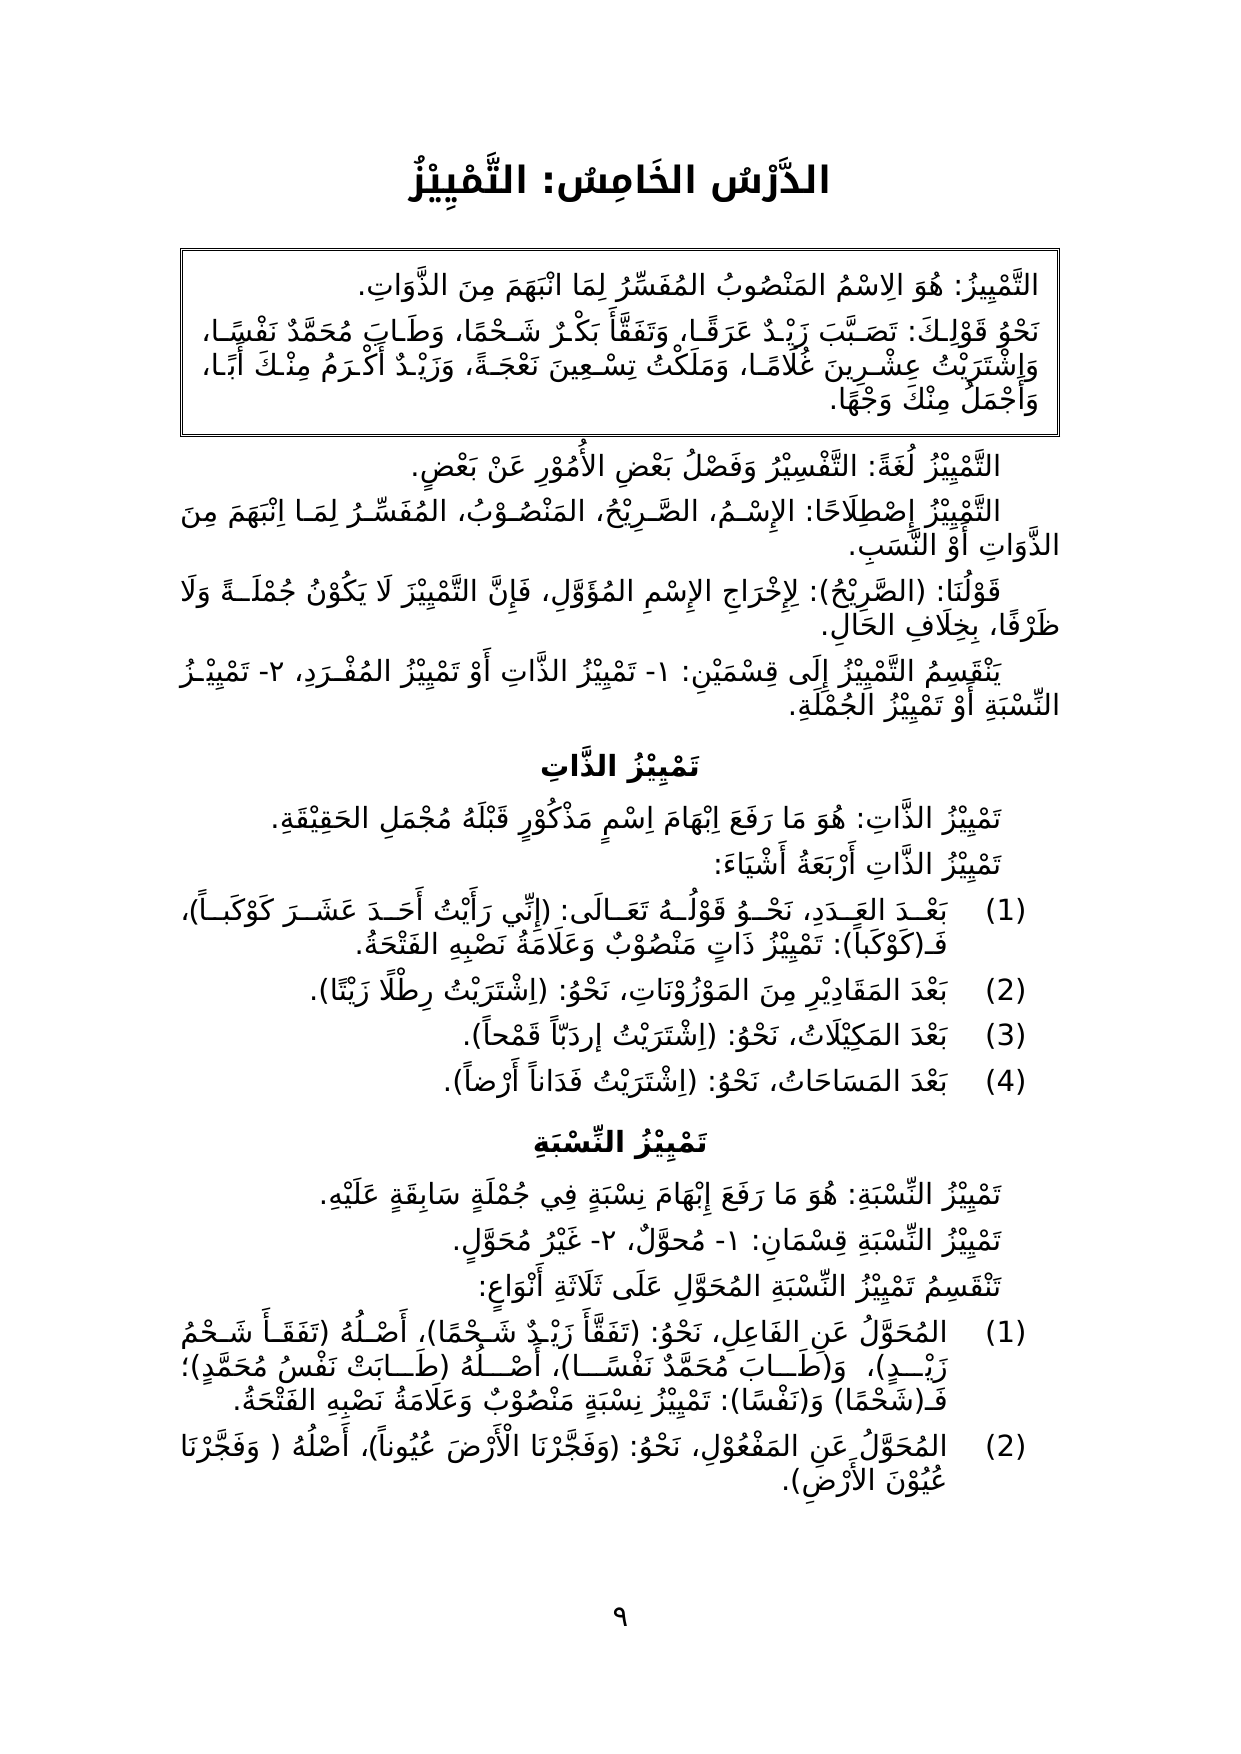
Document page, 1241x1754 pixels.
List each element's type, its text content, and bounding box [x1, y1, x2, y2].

text تَمْيِيْزُ النِّسْبَةِ قِسْمَانِ: ١- مُحوَّلٌ، ٢- غَيْرُ مُحَوَّلٍ. [180, 1223, 1060, 1257]
text تَمْيِيْزُ الذَّاتِ أَرْبَعَةُ أَشْيَاءَ: [180, 847, 1060, 881]
text يَنْقَسِمُ التَّمْيِيْزُ إِلَى قِسْمَيْنِ: ١- تَمْيِيْزُ الذَّاتِ أَوْ تَمْيِيْزُ المُفْرَدِ، ٢- تَمْيِيْزُ النِّسْبَةِ أَوْ تَمْيِيْزُ الجُمْلَةِ. [180, 654, 1060, 722]
list بَعْدَ العَدَدِ، نَحْوُ قَوْلُهُ تَعَالَى: ﴿إِنِّي رَأَيْتُ أَحَدَ عَشَرَ كَوْكَباً﴾، فَـ(كَوْكَباً): تَمْيِيْزُ ذَاتٍ مَنْصُوْبٌ وَعَلَامَةُ نَصْبِهِ الفَتْحَةُ. [180, 893, 985, 961]
text تَنْقَسِمُ تَمْيِيْزُ النِّسْبَةِ المُحَوَّلِ عَلَى ثَلَاثَةِ أَنْوَاعٍ: [180, 1269, 1060, 1303]
list بَعْدَ المَكِيْلَاتُ، نَحْوُ: (اِشْتَرَيْتُ إردَبّاً قَمْحاً). [180, 1019, 985, 1053]
text نَحْوُ قَوْلِكَ: تَصَبَّبَ زَيْدٌ عَرَقًا، وَتَفَقَّأَ بَكْرٌ شَحْمًا، وَطَابَ مُحَمَّدٌ نَفْسًا، وَاشْتَرَيْتُ عِشْرِينَ غُلَامًا، وَمَلَكْتُ تِسْعِينَ نَعْجَةً، وَزَيْدٌ أَكْرَمُ مِنْكَ أَبًا، وَأَجْمَلُ مِنْكَ وَجْهًا. [183, 293, 1057, 434]
text تَمْيِيْزُ النِّسْبَةِ: هُوَ مَا رَفَعَ إِبْهَامَ نِسْبَةٍ فِي جُمْلَةٍ سَابِقَةٍ عَلَيْهِ. [180, 1178, 1060, 1212]
text التَّمْيِيْزُ لُغَةً: التَّفْسِيْرُ وَفَصْلُ بَعْضِ الأُمُوْرِ عَنْ بَعْضٍ. [180, 449, 1060, 483]
text قَوْلُنَا: (الصَّرِيْحُ): لِإِخْرَاجِ الإِسْمِ المُؤَوَّلِ، فَإِنَّ التَّمْيِيْزَ لَا يَكُوْنُ جُمْلَةً وَلَا ظَرْفًا، بِخِلَافِ الحَالِ. [180, 574, 1060, 642]
text التَّمْيِيزُ: هُوَ الِاسْمُ المَنْصُوبُ المُفَسِّرُ لِمَا انْبَهَمَ مِنَ الذَّوَاتِ. [183, 251, 1057, 293]
text التَّمْيِيْزُ إِصْطِلَاحًا: الإِسْمُ، الصَّرِيْحُ، المَنْصُوْبُ، المُفَسِّرُ لِمَا اِنْبَهَمَ مِنَ الذَّوَاتِ أَوْ النَّسَبِ. [180, 495, 1060, 563]
subtitle تَمْيِيْزُ الذَّاتِ [180, 749, 1060, 783]
list بَعْدَ المَسَاحَاتُ، نَحْوُ: (اِشْتَرَيْتُ فَدَاناً أَرْضاً). [180, 1064, 985, 1098]
list المُحَوَّلُ عَنِ الفَاعِلِ، نَحْوُ: (تَفَقَّأَ زَيْدٌ شَحْمًا)، أَصْلُهُ (تَفَقَأَ شَحْمُ زَيْدٍ)، وَ(طَابَ مُحَمَّدٌ نَفْسًا)، أَصْلُهُ (طَابَتْ نَفْسُ مُحَمَّدٍ)؛ فَـ(شَحْمًا) وَ(نَفْسًا): تَمْيِيْزُ نِسْبَةٍ مَنْصُوْبٌ وَعَلَامَةُ نَصْبِهِ الفَتْحَةُ. [180, 1315, 985, 1417]
subtitle الدَّرْسُ الخَامِسُ: التَّمْيِيْزُ [180, 146, 1060, 217]
list المُحَوَّلُ عَنِ المَفْعُوْلِ، نَحْوُ: ﴿وَفَجَّرْنَا الْأَرْضَ عُيُوناً﴾، أَصْلُهُ ( وَفَجَّرْنَا عُيُوْنَ الأَرْضِ). [180, 1429, 985, 1497]
text تَمْيِيْزُ الذَّاتِ: هُوَ مَا رَفَعَ اِبْهَامَ اِسْمٍ مَذْكُوْرٍ قَبْلَهُ مُجْمَلِ الحَقِيْقَةِ. [180, 801, 1060, 835]
list بَعْدَ المَقَادِيْرِ مِنَ المَوْزُوْنَاتِ، نَحْوُ: (اِشْتَرَيْتُ رِطْلًا زَيْتًا). [180, 973, 985, 1007]
subtitle تَمْيِيْزُ النِّسْبَةِ [180, 1125, 1060, 1159]
